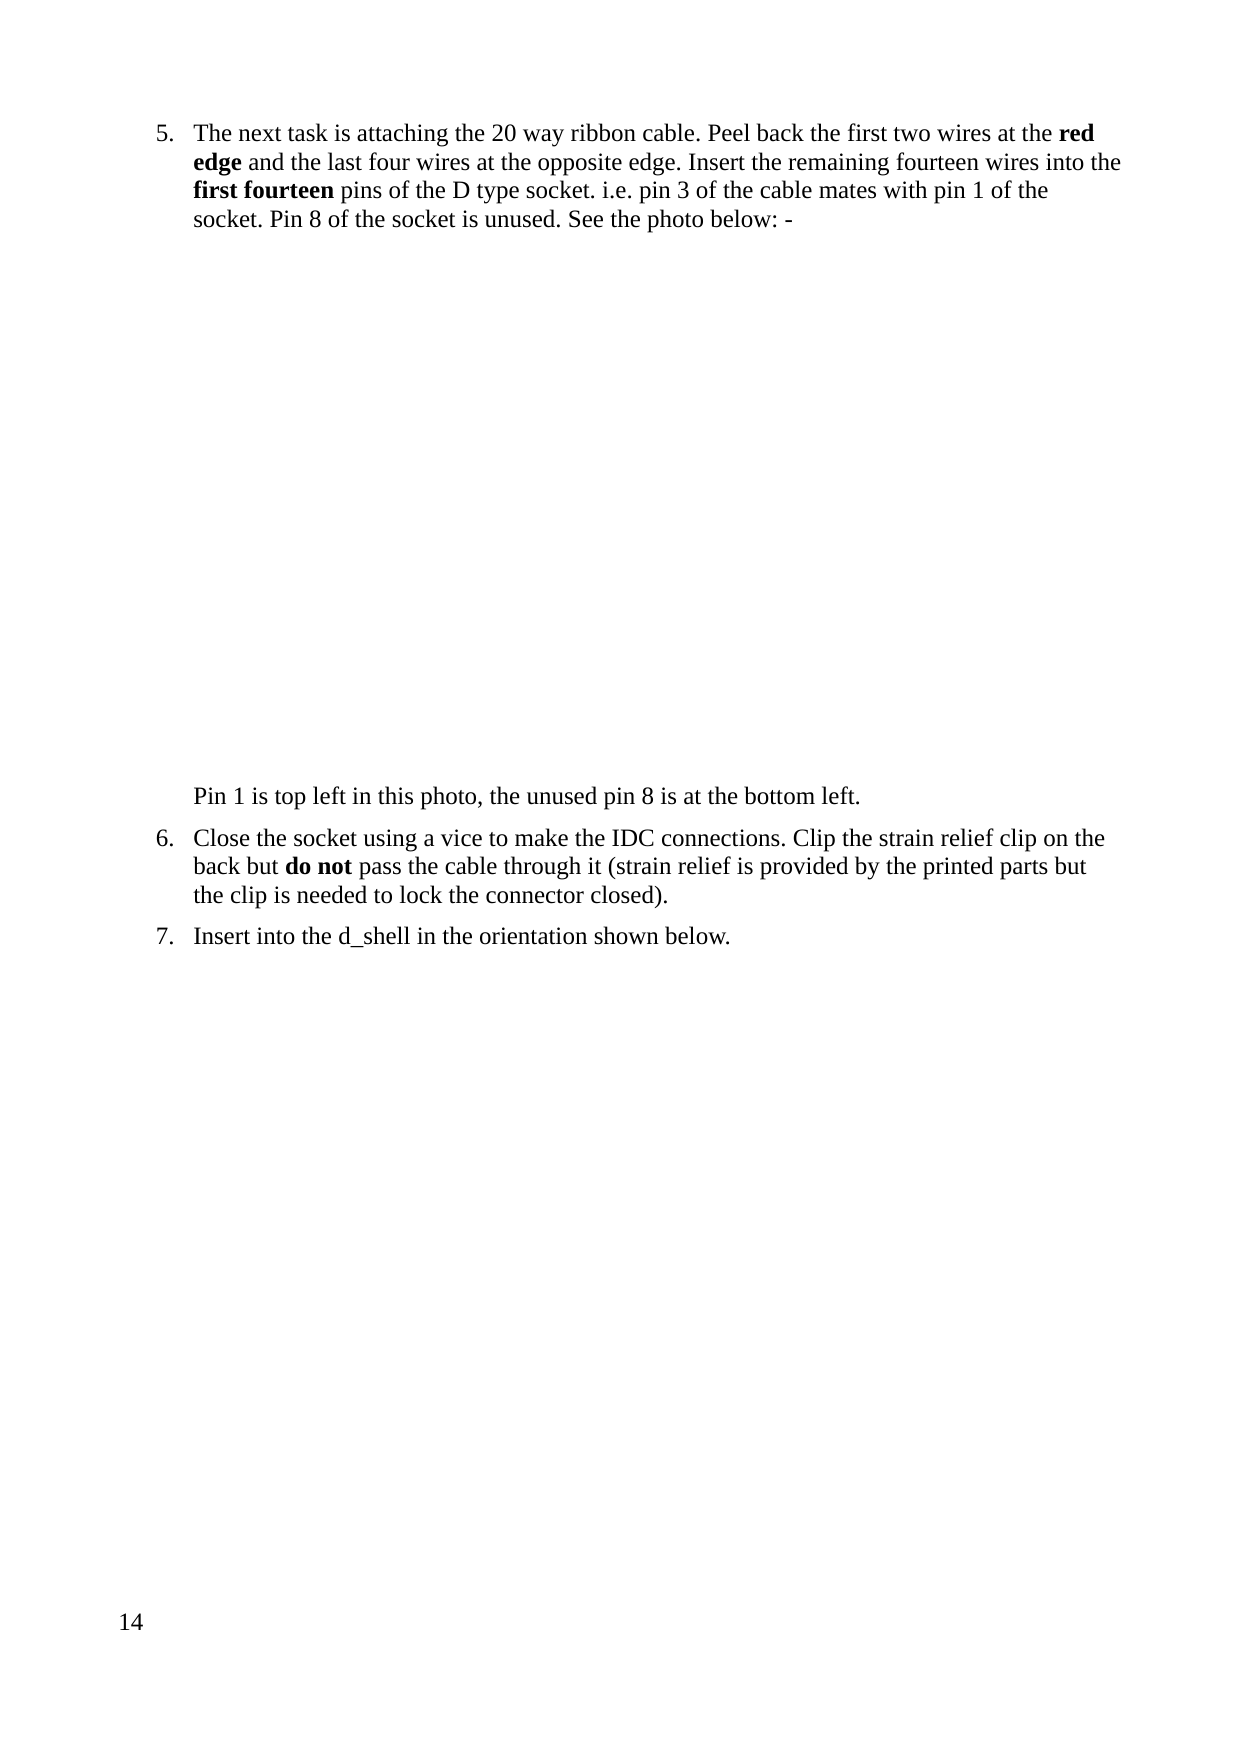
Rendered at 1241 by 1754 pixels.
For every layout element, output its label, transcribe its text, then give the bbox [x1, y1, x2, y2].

list The next task is attaching the 20 way ribbon cable. Peel back the first two wires at the red edge and the last four wires at the opposite edge. Insert the remaining fourteen wires into the first fourteen pins of the D type socket. i.e. pin 3 of the cable mates with pin 1 of the socket. Pin 8 of the socket is unused. See the photo below: - [156, 118, 1122, 233]
list Close the socket using a vice to make the IDC connections. Clip the strain relief clip on the back but do not pass the cable through it (strain relief is provided by the printed parts but the clip is needed to lock the connector closed). [156, 823, 1122, 909]
list Pin 1 is top left in this photo, the unused pin 8 is at the bottom left. [156, 781, 1122, 810]
list Insert into the d_shell in the orientation shown below. [156, 921, 1122, 950]
